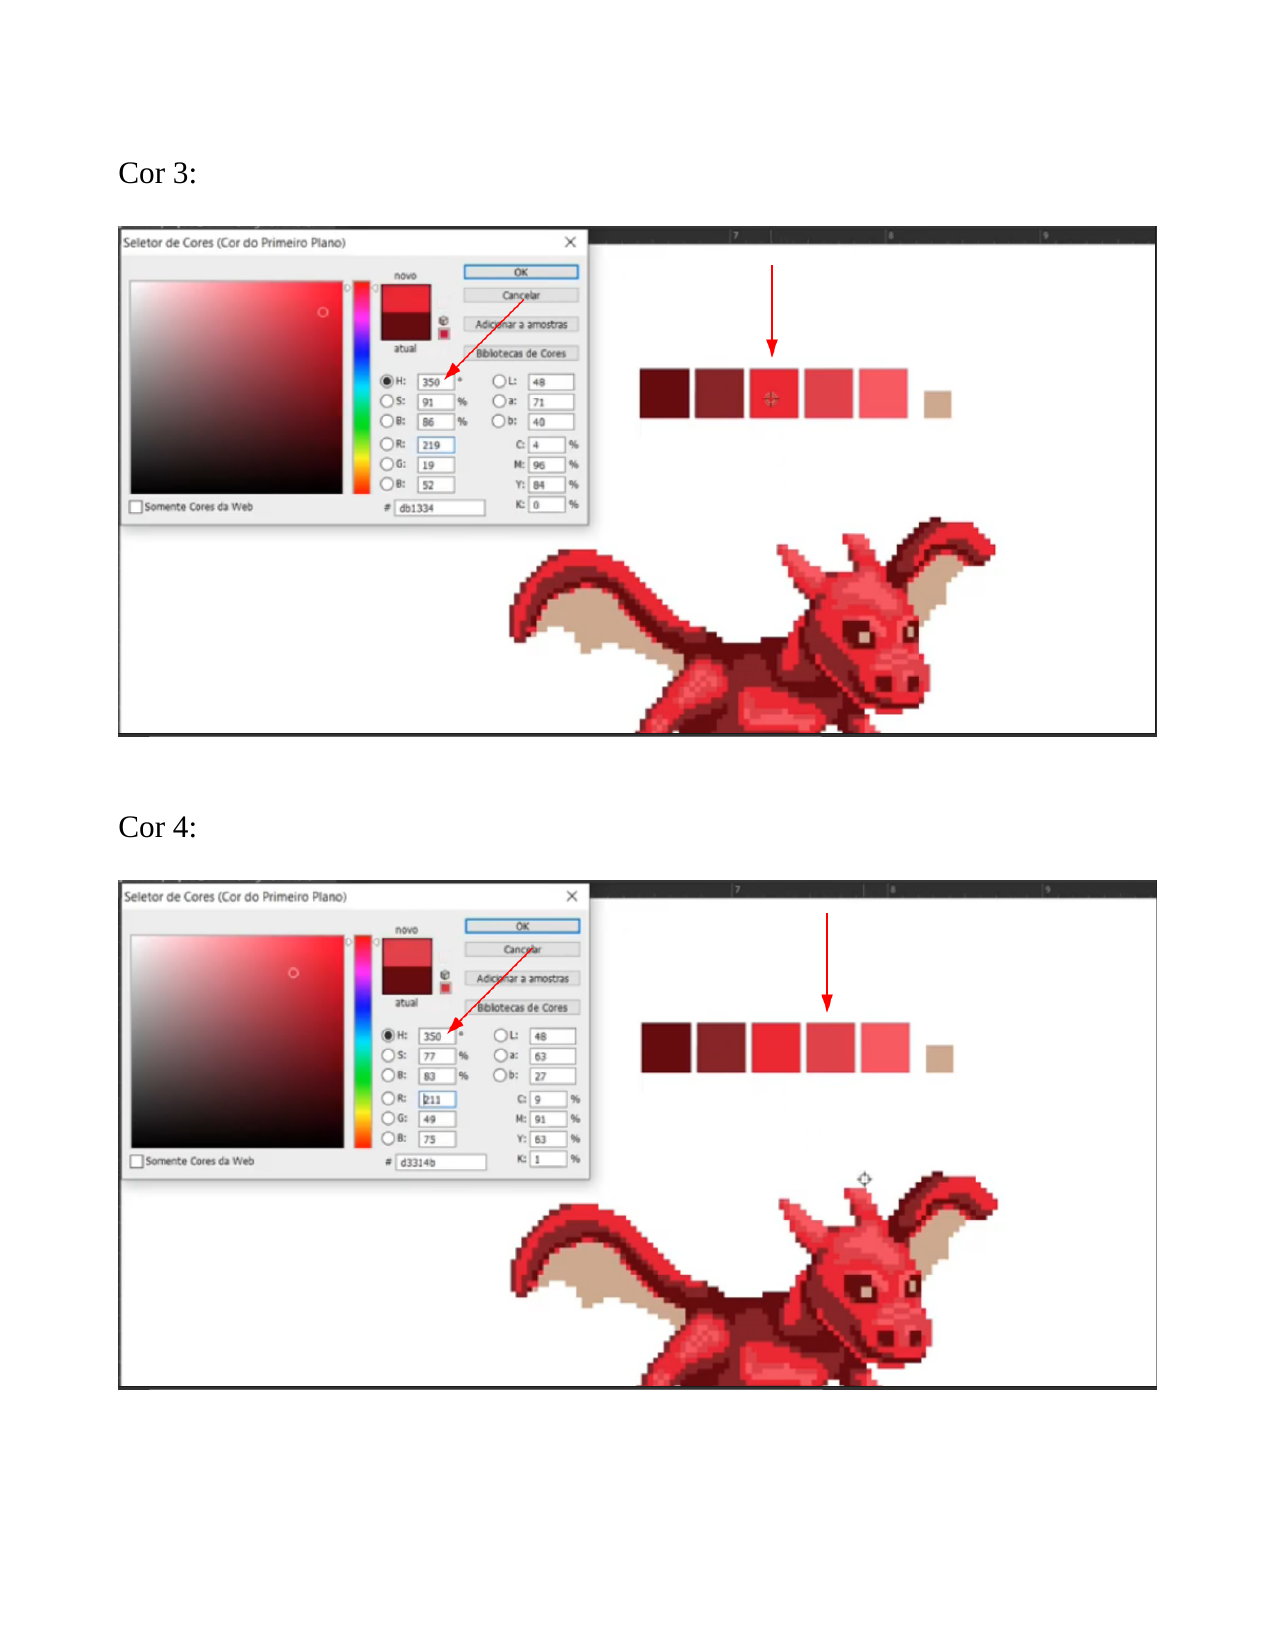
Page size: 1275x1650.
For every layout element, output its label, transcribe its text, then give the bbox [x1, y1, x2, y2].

picture [118, 226, 1157, 737]
text Cor 4: [118, 808, 1157, 844]
text Cor 3: [118, 154, 1157, 190]
picture [118, 880, 1157, 1390]
